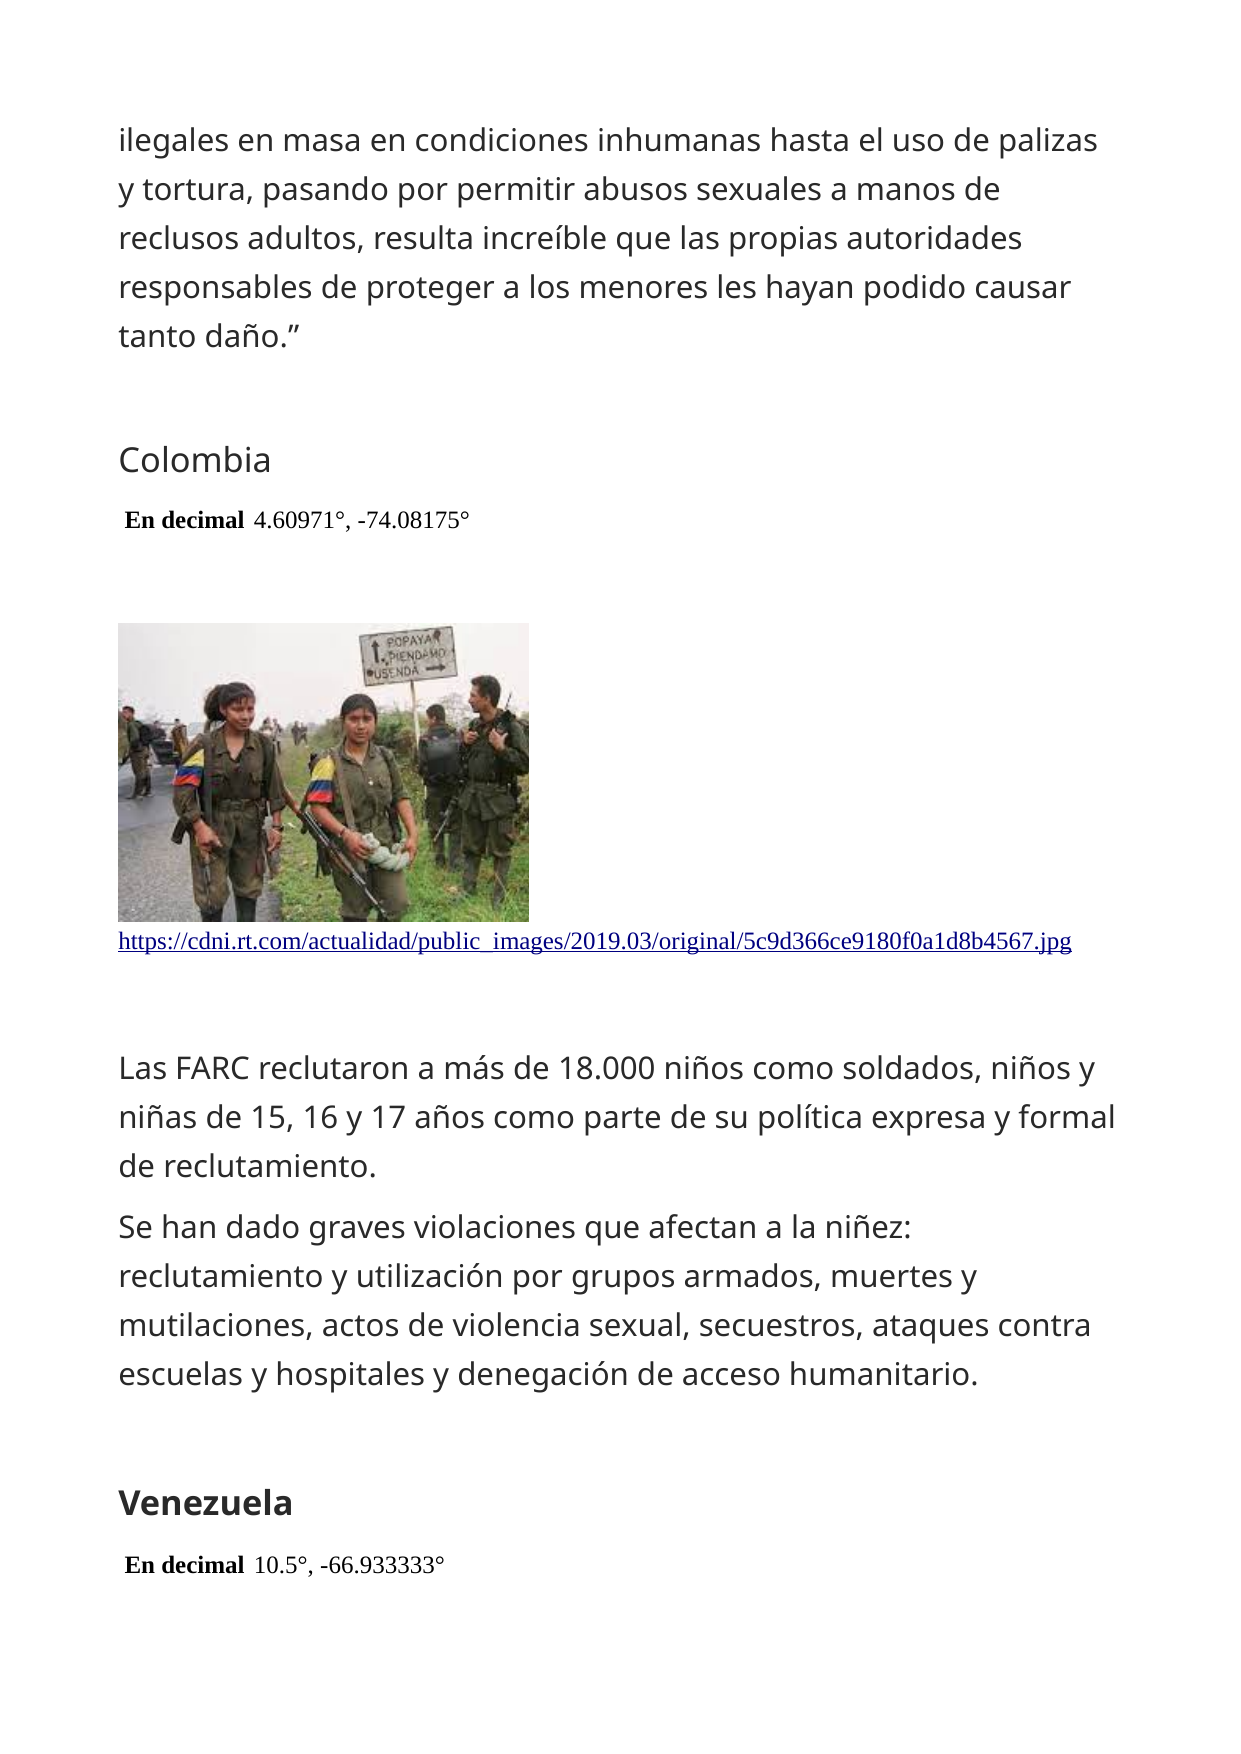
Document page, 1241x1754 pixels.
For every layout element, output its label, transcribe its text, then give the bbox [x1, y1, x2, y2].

table_header 10.5°, -66.933333° [251, 1548, 456, 1582]
table_header En decimal [118, 1548, 251, 1582]
text Venezuela [118, 1479, 1122, 1526]
table_header 4.60971°, -74.08175° [251, 502, 481, 541]
picture [118, 623, 529, 922]
text ilegales en masa en condiciones inhumanas hasta el uso de palizas y tortura, pasando por permitir abusos sexuales a manos de reclusos adultos, resulta increíble que las propias autoridades responsables de proteger a los menores les hayan podido causar tanto daño.” [118, 118, 1122, 357]
table_header En decimal [118, 502, 251, 541]
subtitle Colombia [118, 436, 1122, 482]
text https://cdni.rt.com/actualidad/public_images/2019.03/original/5c9d366ce9180f0a1d8b4567.jpg [118, 926, 1122, 954]
subtitle Las FARC reclutaron a más de 18.000 niños como soldados, niños y niñas de 15, 16 y 17 años como parte de su política expresa y formal de reclutamiento. [118, 1046, 1122, 1186]
text Se han dado graves violaciones que afectan a la niñez: reclutamiento y utilización por grupos armados, muertes y mutilaciones, actos de violencia sexual, secuestros, ataques contra escuelas y hospitales y denegación de acceso humanitario. [118, 1205, 1122, 1394]
